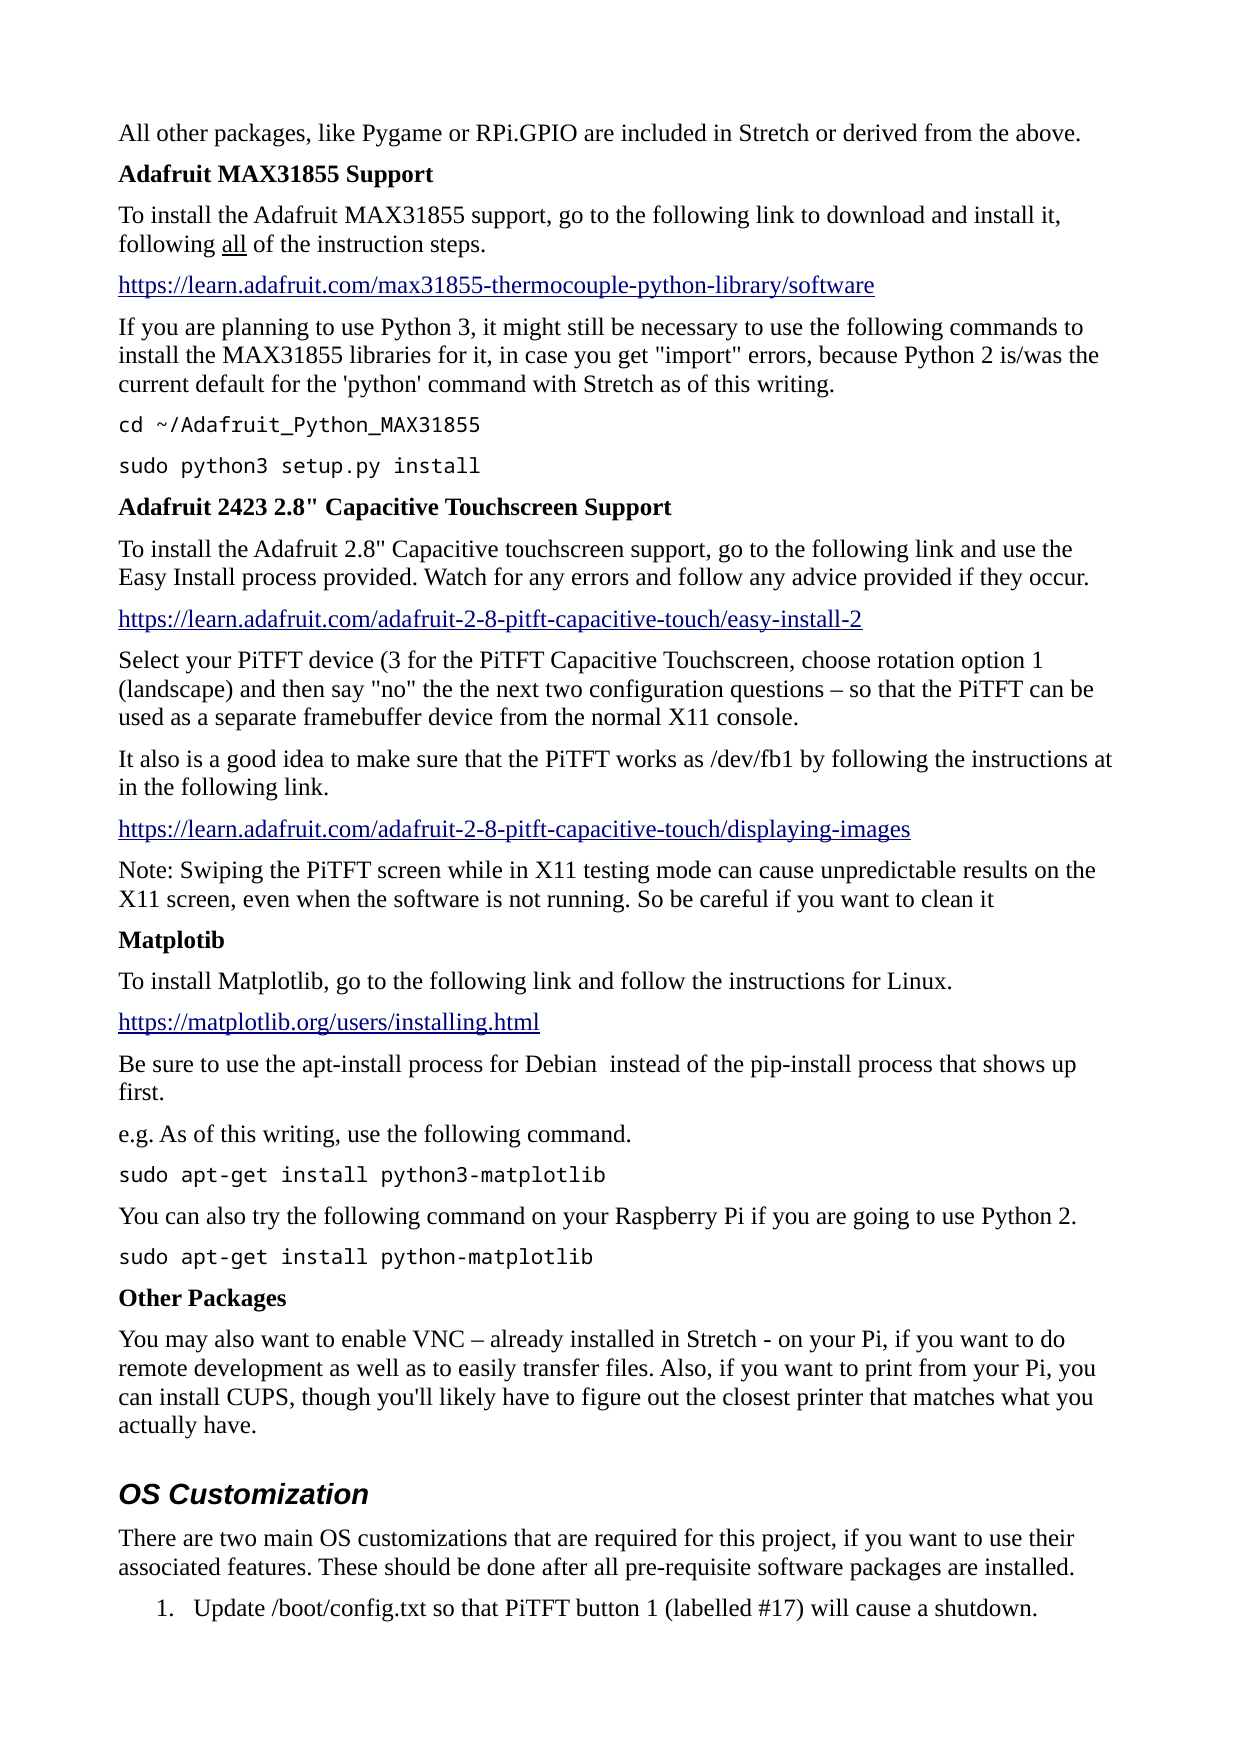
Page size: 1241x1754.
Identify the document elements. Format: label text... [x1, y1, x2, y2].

text You can also try the following command on your Raspberry Pi if you are going to use Python 2. [118, 1201, 1122, 1230]
text Note: Swiping the PiTFT screen while in X11 testing mode can cause unpredictable results on the X11 screen, even when the software is not running. So be careful if you want to clean it [118, 855, 1122, 912]
text https://matplotlib.org/users/installing.html [118, 1007, 1122, 1036]
text Adafruit 2423 2.8" Capacitive Touchscreen Support [118, 492, 1122, 521]
text There are two main OS customizations that are required for this project, if you want to use their associated features. These should be done after all pre-requisite software packages are installed. [118, 1523, 1122, 1580]
text It also is a good idea to make sure that the PiTFT works as /dev/fb1 by following the instructions at in the following link. [118, 744, 1122, 801]
text Matplotib [118, 925, 1122, 954]
text e.g. As of this writing, use the following command. [118, 1119, 1122, 1147]
text sudo python3 setup.py install [118, 452, 1122, 480]
text Adafruit MAX31855 Support [118, 159, 1122, 188]
text sudo apt-get install python-matplotlib [118, 1242, 1122, 1271]
list Update /boot/config.txt so that PiTFT button 1 (labelled #17) will cause a shutdown. [156, 1593, 1122, 1622]
text To install the Adafruit MAX31855 support, go to the following link to download and install it, following all of the instruction steps. [118, 201, 1122, 258]
text To install Matplotlib, go to the following link and follow the instructions for Linux. [118, 966, 1122, 995]
text You may also want to enable VNC – already installed in Stretch - on your Pi, if you want to do remote development as well as to easily transfer files. Also, if you want to print from your Pi, you can install CUPS, though you'll likely have to figure out the closest printer that matches what you actually have. [118, 1324, 1122, 1439]
text Be sure to use the apt-install process for Debian instead of the pip-install process that shows up first. [118, 1049, 1122, 1106]
text cd ~/Adafruit_Python_MAX31855 [118, 411, 1122, 439]
text Other Packages [118, 1283, 1122, 1312]
text https://learn.adafruit.com/adafruit-2-8-pitft-capacitive-touch/easy-install-2 [118, 604, 1122, 632]
text https://learn.adafruit.com/max31855-thermocouple-python-library/software [118, 271, 1122, 299]
subtitle OS Customization [118, 1477, 1122, 1510]
text If you are planning to use Python 3, it might still be necessary to use the following commands to install the MAX31855 libraries for it, in case you get "import" errors, because Python 2 is/was the current default for the 'python' command with Stretch as of this writing. [118, 312, 1122, 398]
text https://learn.adafruit.com/adafruit-2-8-pitft-capacitive-touch/displaying-images [118, 814, 1122, 842]
text Select your PiTFT device (3 for the PiTFT Capacitive Touchscreen, choose rotation option 1 (landscape) and then say "no" the the next two configuration questions – so that the PiTFT can be used as a separate framebuffer device from the normal X11 console. [118, 645, 1122, 731]
text To install the Adafruit 2.8" Capacitive touchscreen support, go to the following link and use the Easy Install process provided. Watch for any errors and follow any advice provided if they occur. [118, 534, 1122, 591]
text sudo apt-get install python3-matplotlib [118, 1160, 1122, 1188]
text All other packages, like Pygame or RPi.GPIO are included in Stretch or derived from the above. [118, 118, 1122, 147]
